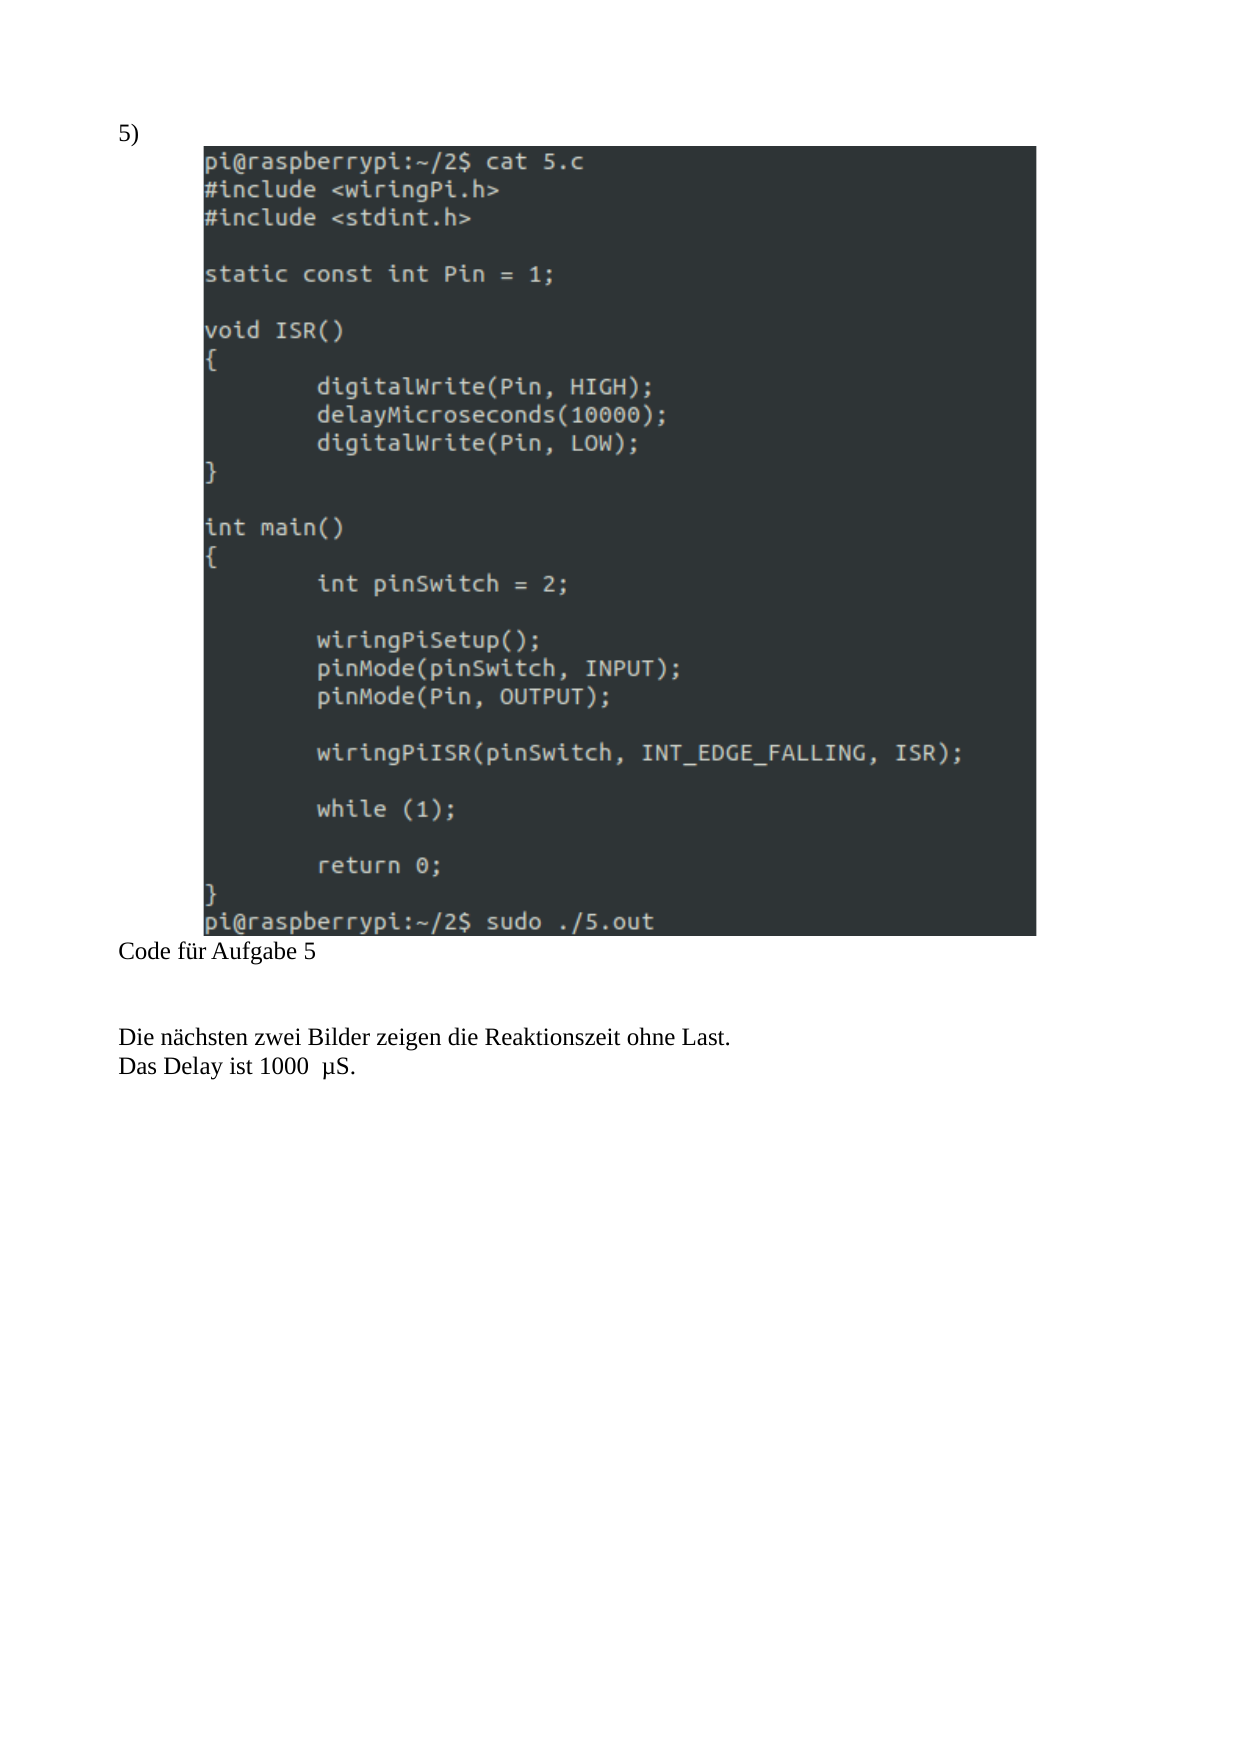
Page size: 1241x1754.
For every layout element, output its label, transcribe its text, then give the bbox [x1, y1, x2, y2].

picture [203, 146, 1037, 936]
text Die nächsten zwei Bilder zeigen die Reaktionszeit ohne Last. [118, 1022, 1122, 1051]
text Code für Aufgabe 5 [118, 147, 1122, 965]
text Das Delay ist 1000 µS. [118, 1051, 1122, 1080]
text 5) [118, 118, 1122, 147]
